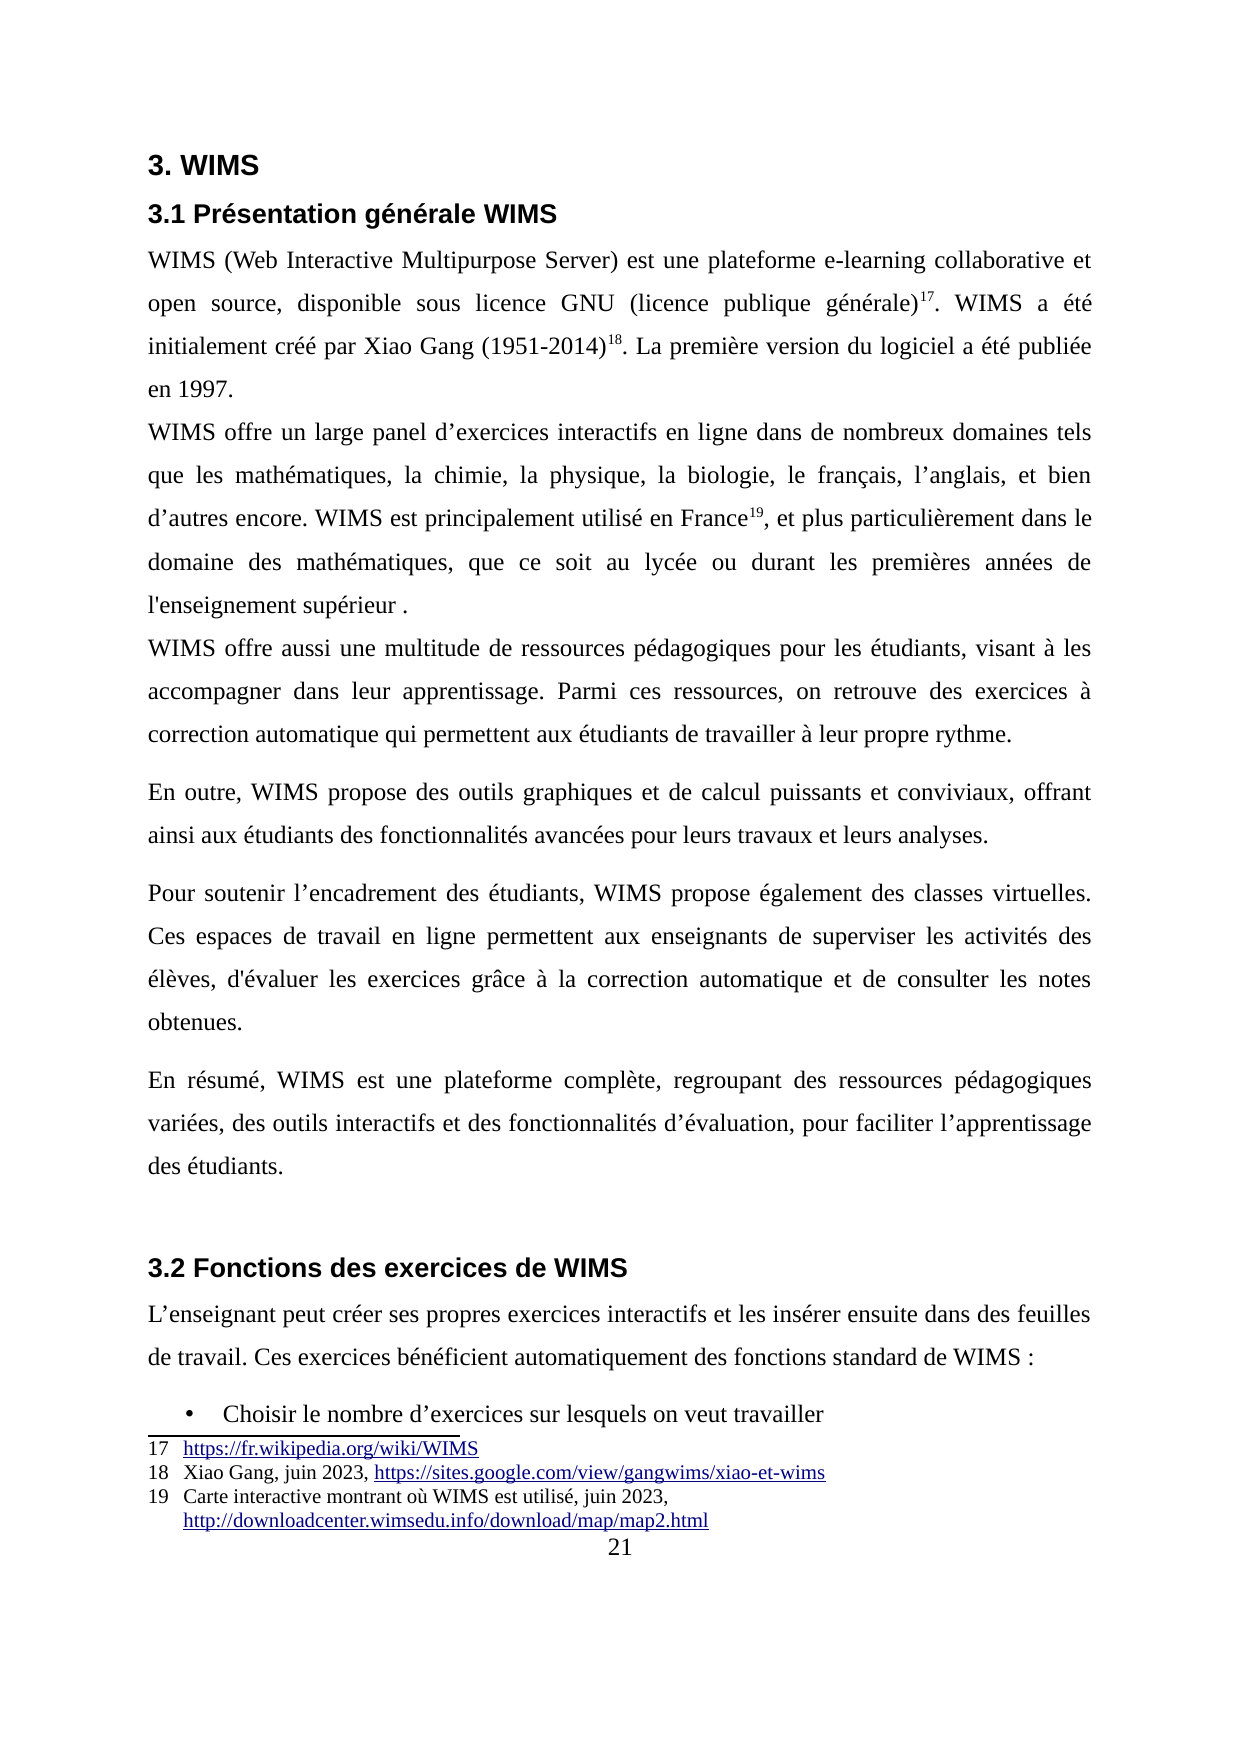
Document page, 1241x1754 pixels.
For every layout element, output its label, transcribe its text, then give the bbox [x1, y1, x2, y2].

text WIMS (Web Interactive Multipurpose Server) est une plateforme e-learning collaborative et open source, disponible sous licence GNU (licence publique générale). WIMS a été initialement créé par Xiao Gang (1951-2014). La première version du logiciel a été publiée en 1997. [148, 245, 1092, 403]
text Xiao Gang, juin 2023, https://sites.google.com/view/gangwims/xiao-et-wims [148, 1460, 1092, 1484]
text En résumé, WIMS est une plateforme complète, regroupant des ressources pédagogiques variées, des outils interactifs et des fonctionnalités d’évaluation, pour faciliter l’apprentissage des étudiants. [148, 1065, 1092, 1180]
list Choisir le nombre d’exercices sur lesquels on veut travailler [185, 1399, 1092, 1428]
text Carte interactive montrant où WIMS est utilisé, juin 2023, http://downloadcenter.wimsedu.info/download/map/map2.html [148, 1484, 1092, 1532]
subtitle 3.2 Fonctions des exercices de WIMS [148, 1252, 1092, 1283]
text WIMS offre aussi une multitude de ressources pédagogiques pour les étudiants, visant à les accompagner dans leur apprentissage. Parmi ces ressources, on retrouve des exercices à correction automatique qui permettent aux étudiants de travailler à leur propre rythme. [148, 633, 1092, 748]
text En outre, WIMS propose des outils graphiques et de calcul puissants et conviviaux, offrant ainsi aux étudiants des fonctionnalités avancées pour leurs travaux et leurs analyses. [148, 777, 1092, 849]
text WIMS offre un large panel d’exercices interactifs en ligne dans de nombreux domaines tels que les mathématiques, la chimie, la physique, la biologie, le français, l’anglais, et bien d’autres encore. WIMS est principalement utilisé en France, et plus particulièrement dans le domaine des mathématiques, que ce soit au lycée ou durant les premières années de l'enseignement supérieur . [148, 417, 1092, 618]
text https://fr.wikipedia.org/wiki/WIMS [148, 1436, 1092, 1460]
text Pour soutenir l’encadrement des étudiants, WIMS propose également des classes virtuelles. Ces espaces de travail en ligne permettent aux enseignants de superviser les activités des élèves, d'évaluer les exercices grâce à la correction automatique et de consulter les notes obtenues. [148, 878, 1092, 1036]
subtitle 3. WIMS [148, 148, 1092, 181]
subtitle 3.1 Présentation générale WIMS [148, 198, 1092, 229]
text L’enseignant peut créer ses propres exercices interactifs et les insérer ensuite dans des feuilles de travail. Ces exercices bénéficient automatiquement des fonctions standard de WIMS : [148, 1299, 1092, 1371]
